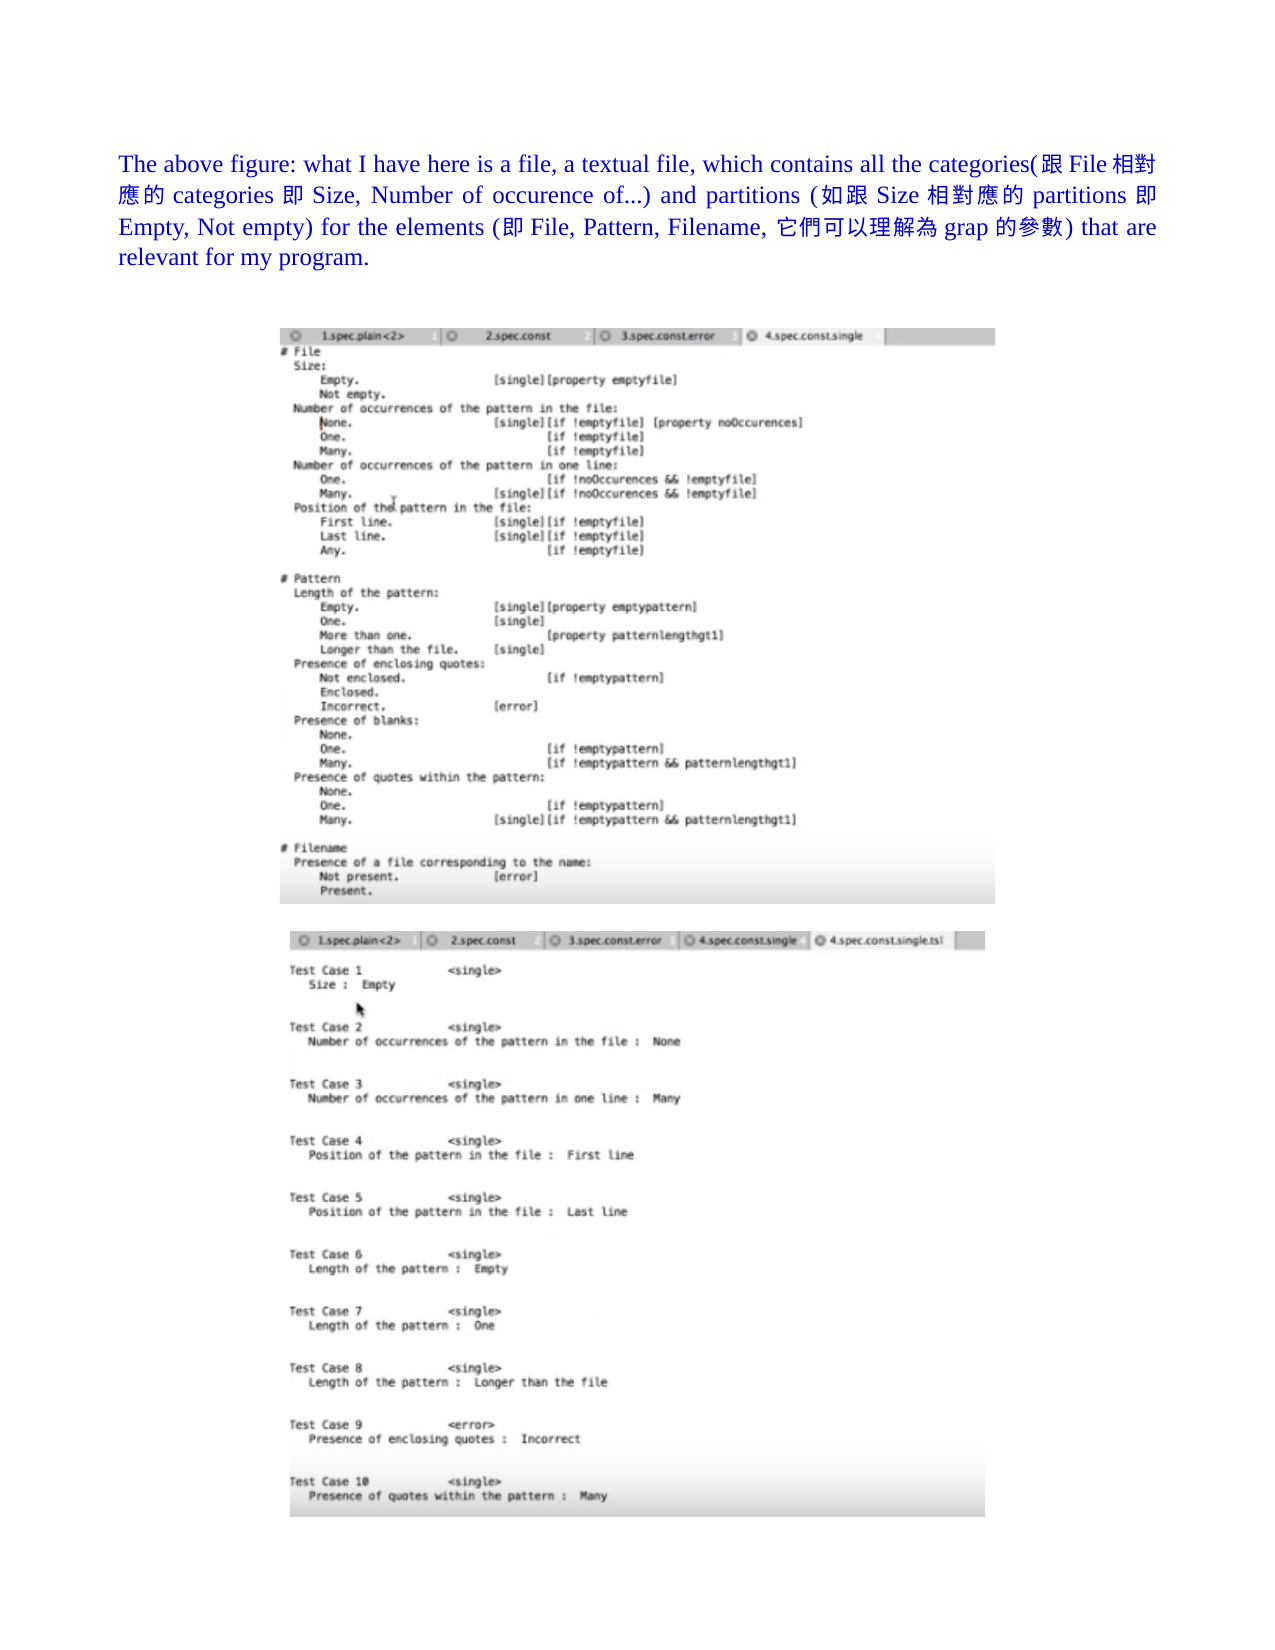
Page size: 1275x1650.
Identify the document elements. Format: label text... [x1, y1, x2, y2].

text The above figure: what I have here is a file, a textual file, which contains all the categories(跟File相對應的categories即Size, Number of occurence of...) and partitions (如跟Size相對應的partitions即Empty, Not empty) for the elements (即File, Pattern, Filename, 它們可以理解為grap的參數) that are relevant for my program. [118, 147, 1157, 271]
picture [279, 328, 996, 904]
picture [289, 931, 986, 1517]
